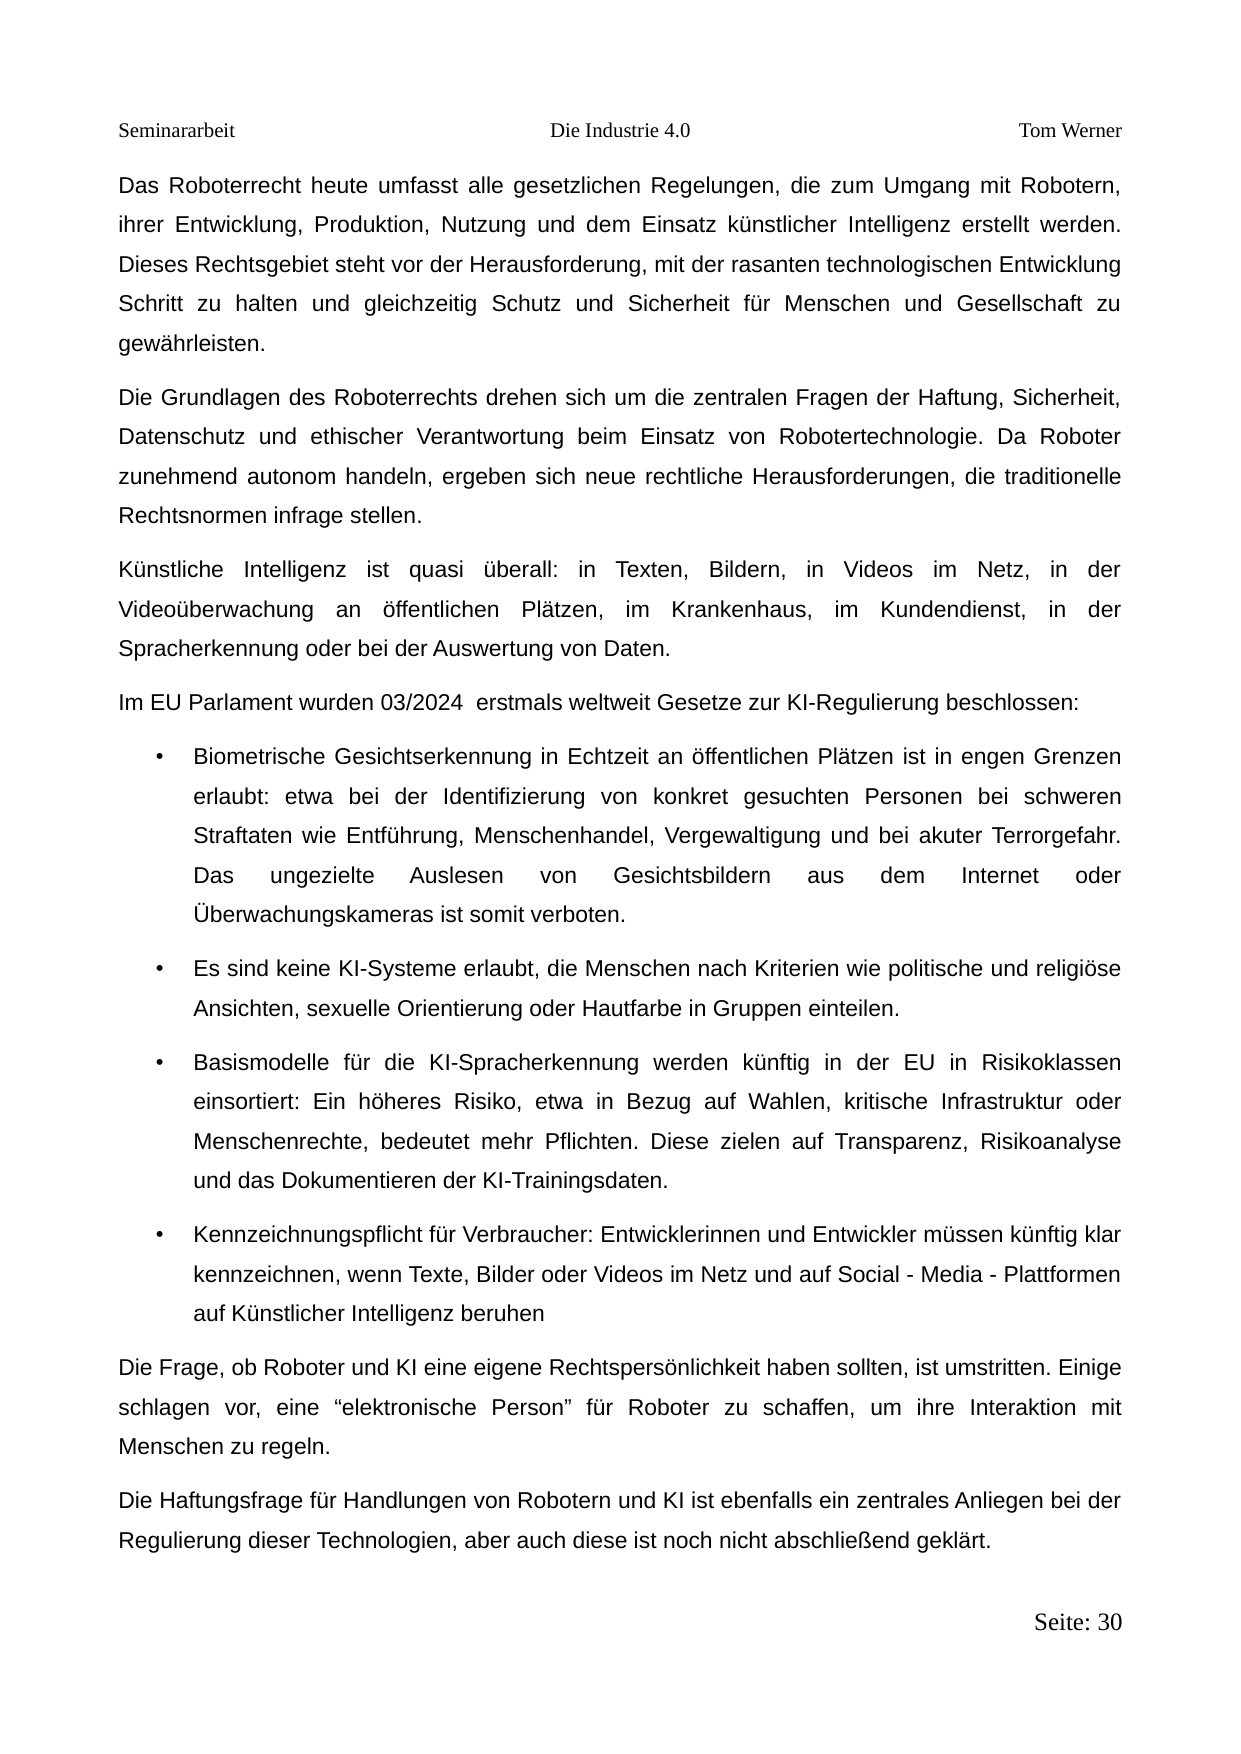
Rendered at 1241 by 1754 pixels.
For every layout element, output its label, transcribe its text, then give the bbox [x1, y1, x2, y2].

text Das Roboterrecht heute umfasst alle gesetzlichen Regelungen, die zum Umgang mit Robotern, ihrer Entwicklung, Produktion, Nutzung und dem Einsatz künstlicher Intelligenz erstellt werden. Dieses Rechtsgebiet steht vor der Herausforderung, mit der rasanten technologischen Entwicklung Schritt zu halten und gleichzeitig Schutz und Sicherheit für Menschen und Gesellschaft zu gewährleisten. [118, 172, 1122, 356]
text Im EU Parlament wurden 03/2024 erstmals weltweit Gesetze zur KI-Regulierung beschlossen: [118, 689, 1122, 716]
list Basismodelle für die KI-Spracherkennung werden künftig in der EU in Risikoklassen einsortiert: Ein höheres Risiko, etwa in Bezug auf Wahlen, kritische Infrastruktur oder Menschenrechte, bedeutet mehr Pflichten. Diese zielen auf Transparenz, Risikoanalyse und das Dokumentieren der KI-Trainingsdaten. [156, 1049, 1122, 1193]
text Die Frage, ob Roboter und KI eine eigene Rechtspersönlichkeit haben sollten, ist umstritten. Einige schlagen vor, eine “elektronische Person” für Roboter zu schaffen, um ihre Interaktion mit Menschen zu regeln. [118, 1354, 1122, 1459]
list Biometrische Gesichtserkennung in Echtzeit an öffentlichen Plätzen ist in engen Grenzen erlaubt: etwa bei der Identifizierung von konkret gesuchten Personen bei schweren Straftaten wie Entführung, Menschenhandel, Vergewaltigung und bei akuter Terrorgefahr. Das ungezielte Auslesen von Gesichtsbildern aus dem Internet oder Überwachungskameras ist somit verboten. [156, 743, 1122, 927]
text Künstliche Intelligenz ist quasi überall: in Texten, Bildern, in Videos im Netz, in der Videoüberwachung an öffentlichen Plätzen, im Krankenhaus, im Kundendienst, in der Spracherkennung oder bei der Auswertung von Daten. [118, 556, 1122, 661]
list Kennzeichnungspflicht für Verbraucher: Entwicklerinnen und Entwickler müssen künftig klar kennzeichnen, wenn Texte, Bilder oder Videos im Netz und auf Social - Media - Plattformen auf Künstlicher Intelligenz beruhen [156, 1221, 1122, 1327]
text Die Grundlagen des Roboterrechts drehen sich um die zentralen Fragen der Haftung, Sicherheit, Datenschutz und ethischer Verantwortung beim Einsatz von Robotertechnologie. Da Roboter zunehmend autonom handeln, ergeben sich neue rechtliche Herausforderungen, die traditionelle Rechtsnormen infrage stellen. [118, 384, 1122, 528]
text Die Haftungsfrage für Handlungen von Robotern und KI ist ebenfalls ein zentrales Anliegen bei der Regulierung dieser Technologien, aber auch diese ist noch nicht abschließend geklärt. [118, 1487, 1122, 1553]
list Es sind keine KI-Systeme erlaubt, die Menschen nach Kriterien wie politische und religiöse Ansichten, sexuelle Orientierung oder Hautfarbe in Gruppen einteilen. [156, 955, 1122, 1021]
